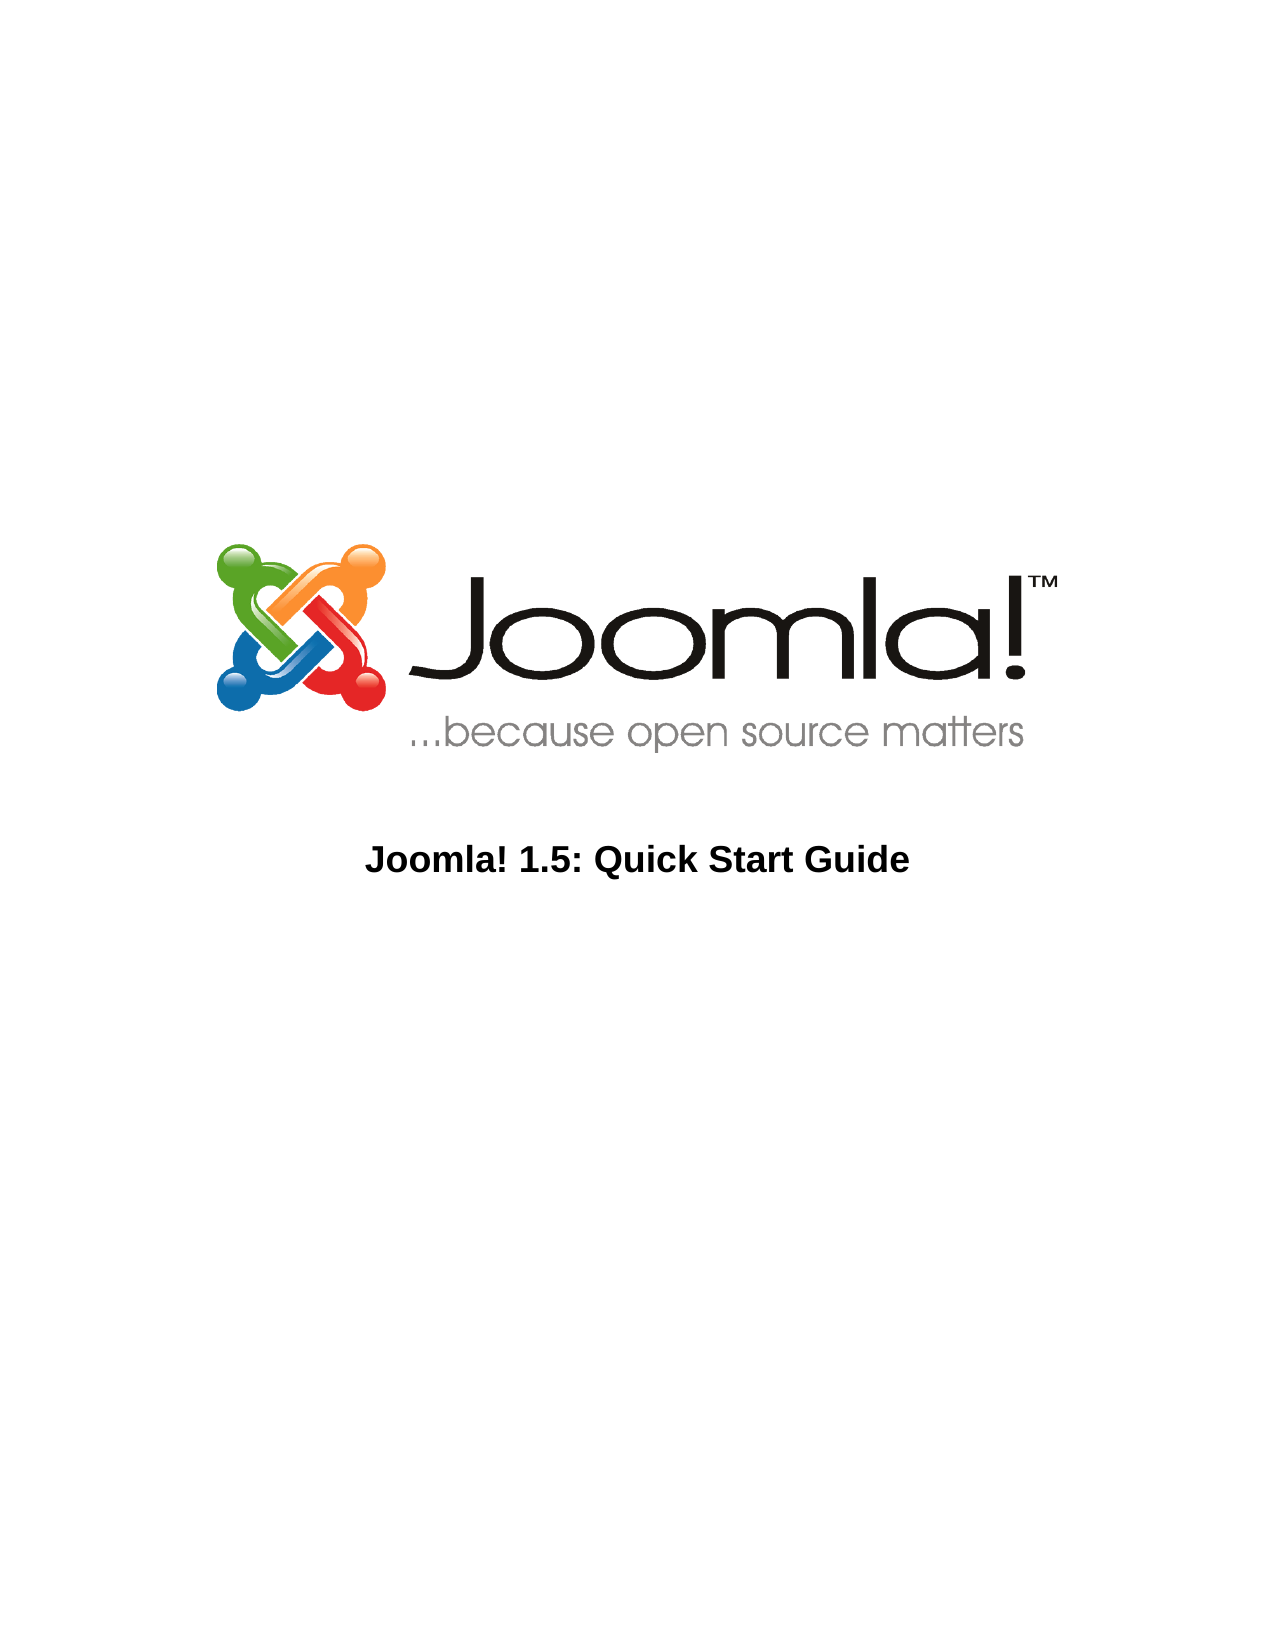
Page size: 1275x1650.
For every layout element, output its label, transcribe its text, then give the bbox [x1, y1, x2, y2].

subtitle Joomla! 1.5: Quick Start Guide [118, 837, 1157, 880]
picture [217, 542, 1058, 753]
